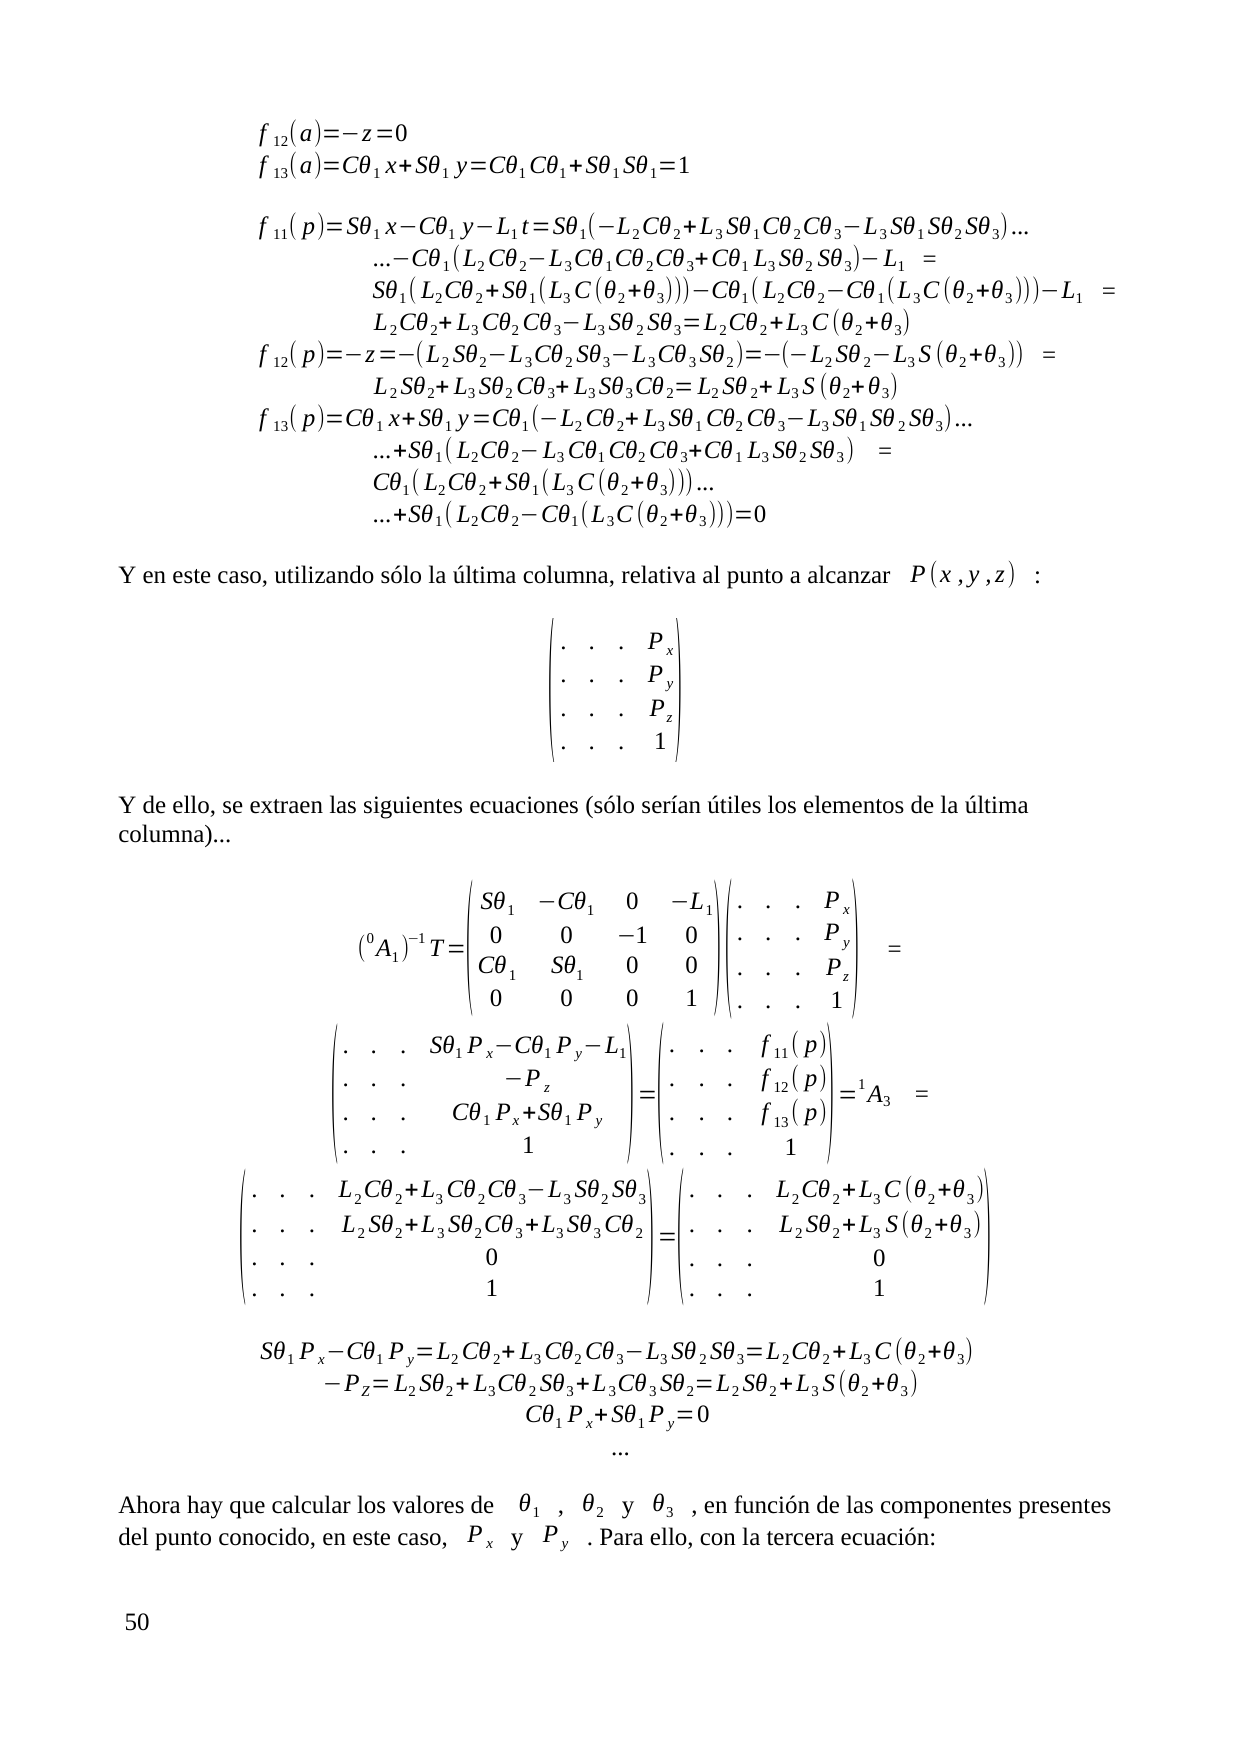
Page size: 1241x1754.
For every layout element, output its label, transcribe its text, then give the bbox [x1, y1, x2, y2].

text = [354, 243, 1122, 275]
text = [118, 1021, 1122, 1167]
text Y de ello, se extraen las siguientes ecuaciones (sólo serían útiles los elementos de la última columna)... [118, 791, 1122, 848]
text = [236, 339, 1122, 371]
text = [354, 275, 1122, 307]
text = [118, 877, 1122, 1021]
text = [354, 435, 1122, 467]
text Ahora hay que calcular los valores de ,y, en función de las componentes presentes del punto conocido, en este caso,y. Para ello, con la tercera ecuación: [118, 1489, 1122, 1552]
text Y en este caso, utilizando sólo la última columna, relativa al punto a alcanzar: [118, 559, 1122, 589]
text ... [118, 1432, 1122, 1460]
